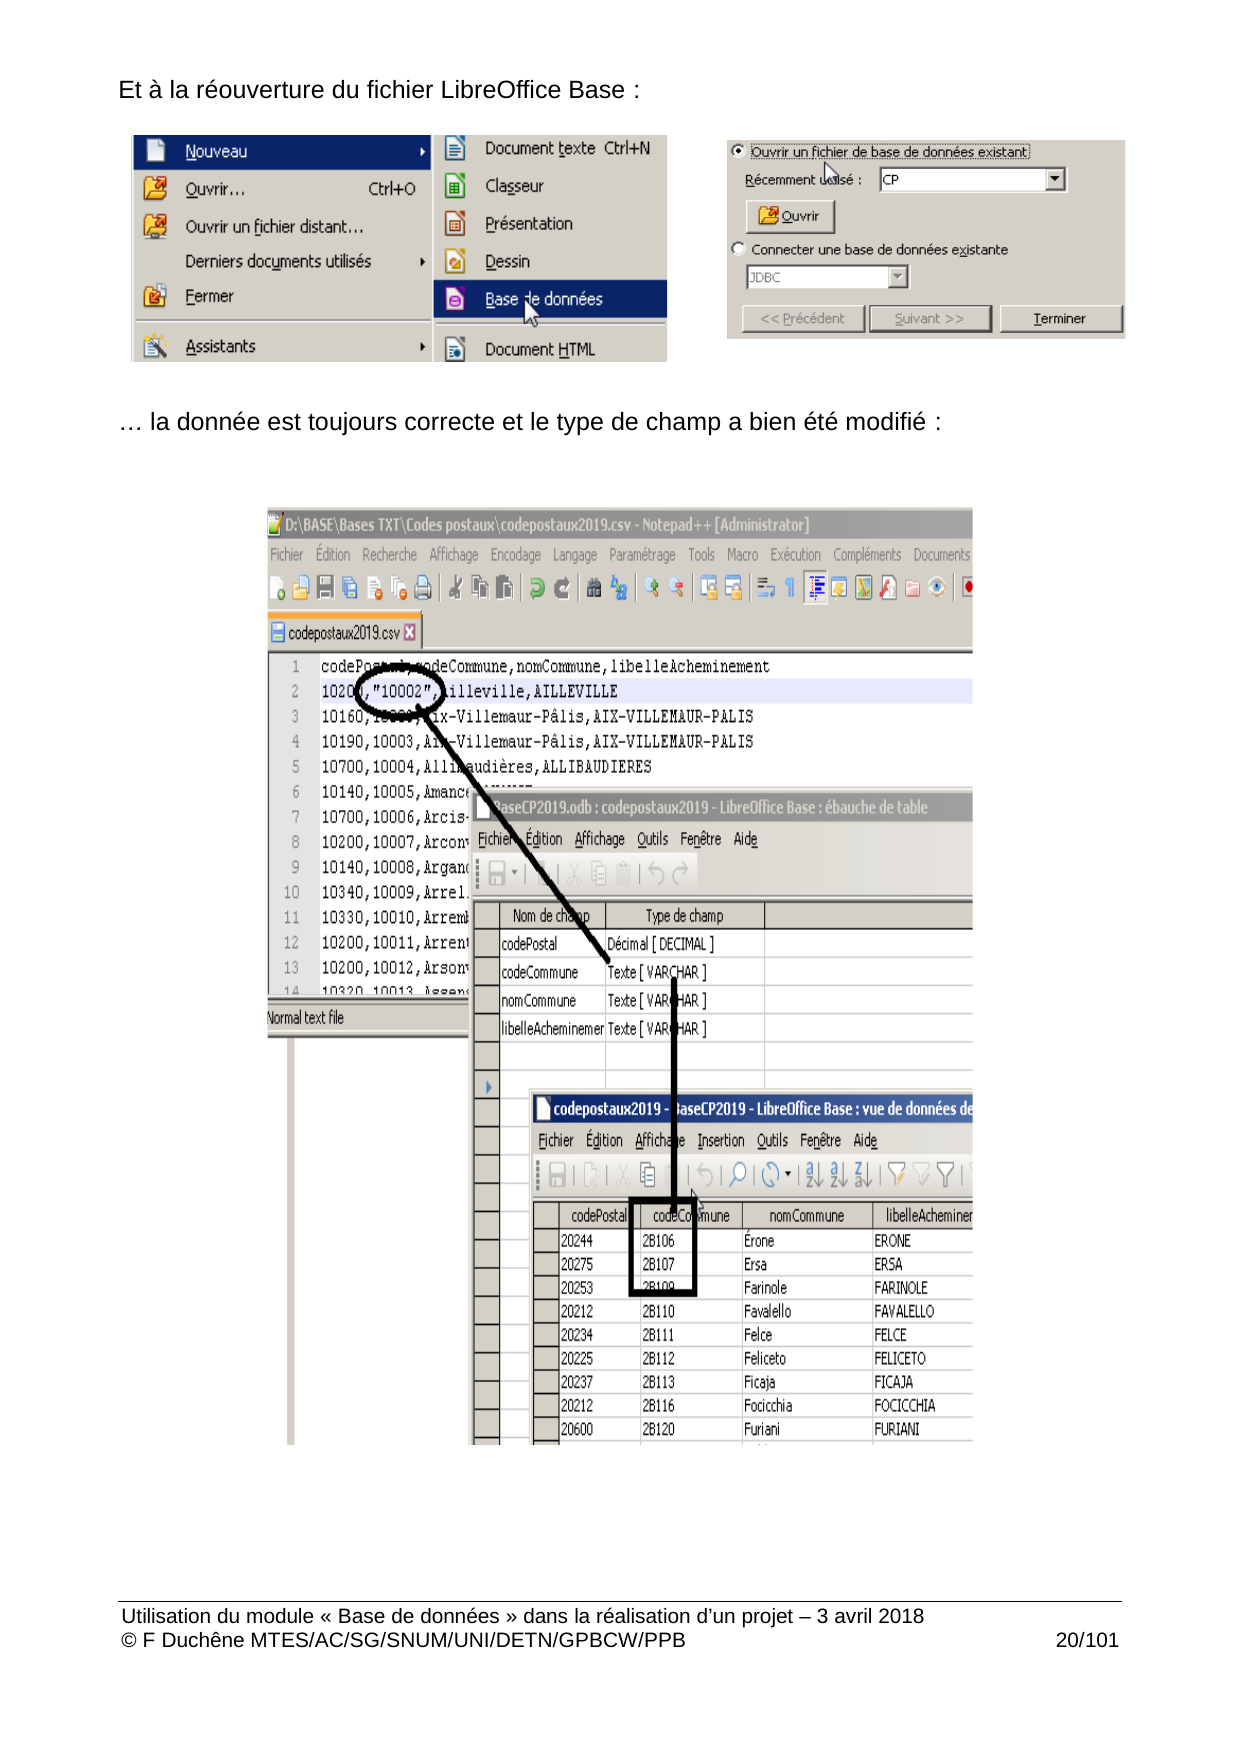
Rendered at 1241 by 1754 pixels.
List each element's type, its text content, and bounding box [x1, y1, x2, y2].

picture [131, 135, 668, 362]
text … la donnée est toujours correcte et le type de champ a bien été modifié : [118, 407, 1122, 436]
picture [726, 140, 1126, 339]
text Et à la réouverture du fichier LibreOffice Base : [118, 75, 1122, 104]
